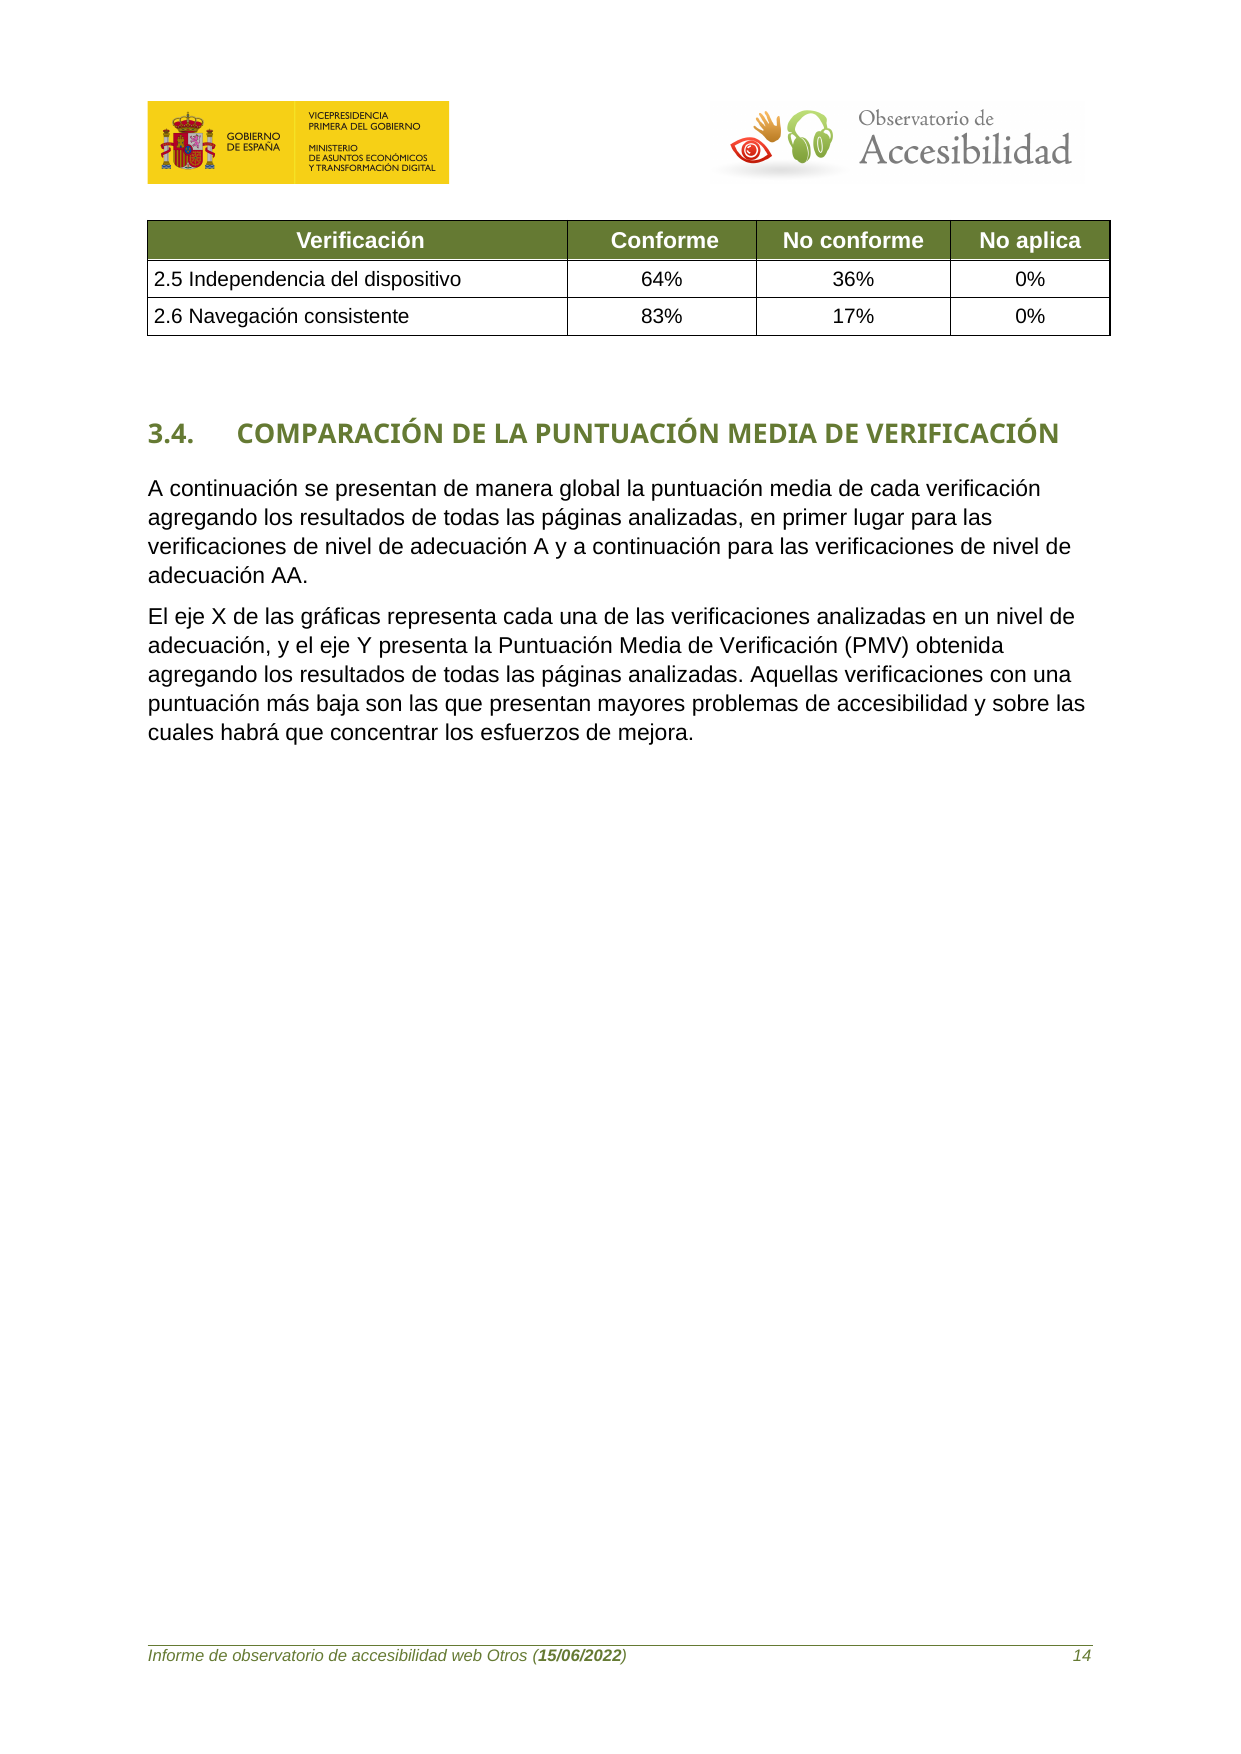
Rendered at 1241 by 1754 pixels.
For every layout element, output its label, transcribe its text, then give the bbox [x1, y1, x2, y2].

table_cell 64% [568, 261, 756, 297]
subtitle Comparación de la puntuación media de verificación [148, 414, 1092, 451]
picture [147, 101, 450, 184]
table_cell 2.6 Navegación consistente [148, 298, 567, 334]
table_cell 0% [951, 261, 1109, 297]
table_header No conforme [757, 221, 950, 259]
table_header No aplica [951, 221, 1109, 259]
table_cell 83% [568, 298, 756, 334]
table_cell 17% [757, 298, 950, 334]
table_cell 0% [951, 298, 1109, 334]
table_header Conforme [568, 221, 756, 259]
table_header Verificación [148, 221, 567, 259]
table_cell 2.5 Independencia del dispositivo [148, 261, 567, 297]
picture [710, 101, 1086, 184]
table_cell 36% [757, 261, 950, 297]
text El eje X de las gráficas representa cada una de las verificaciones analizadas en un nivel de adecuación, y el eje Y presenta la Puntuación Media de Verificación (PMV) obtenida agregando los resultados de todas las páginas analizadas. Aquellas verificaciones con una puntuación más baja son las que presentan mayores problemas de accesibilidad y sobre las cuales habrá que concentrar los esfuerzos de mejora. [148, 603, 1092, 746]
text A continuación se presentan de manera global la puntuación media de cada verificación agregando los resultados de todas las páginas analizadas, en primer lugar para las verificaciones de nivel de adecuación A y a continuación para las verificaciones de nivel de adecuación AA. [148, 475, 1092, 588]
